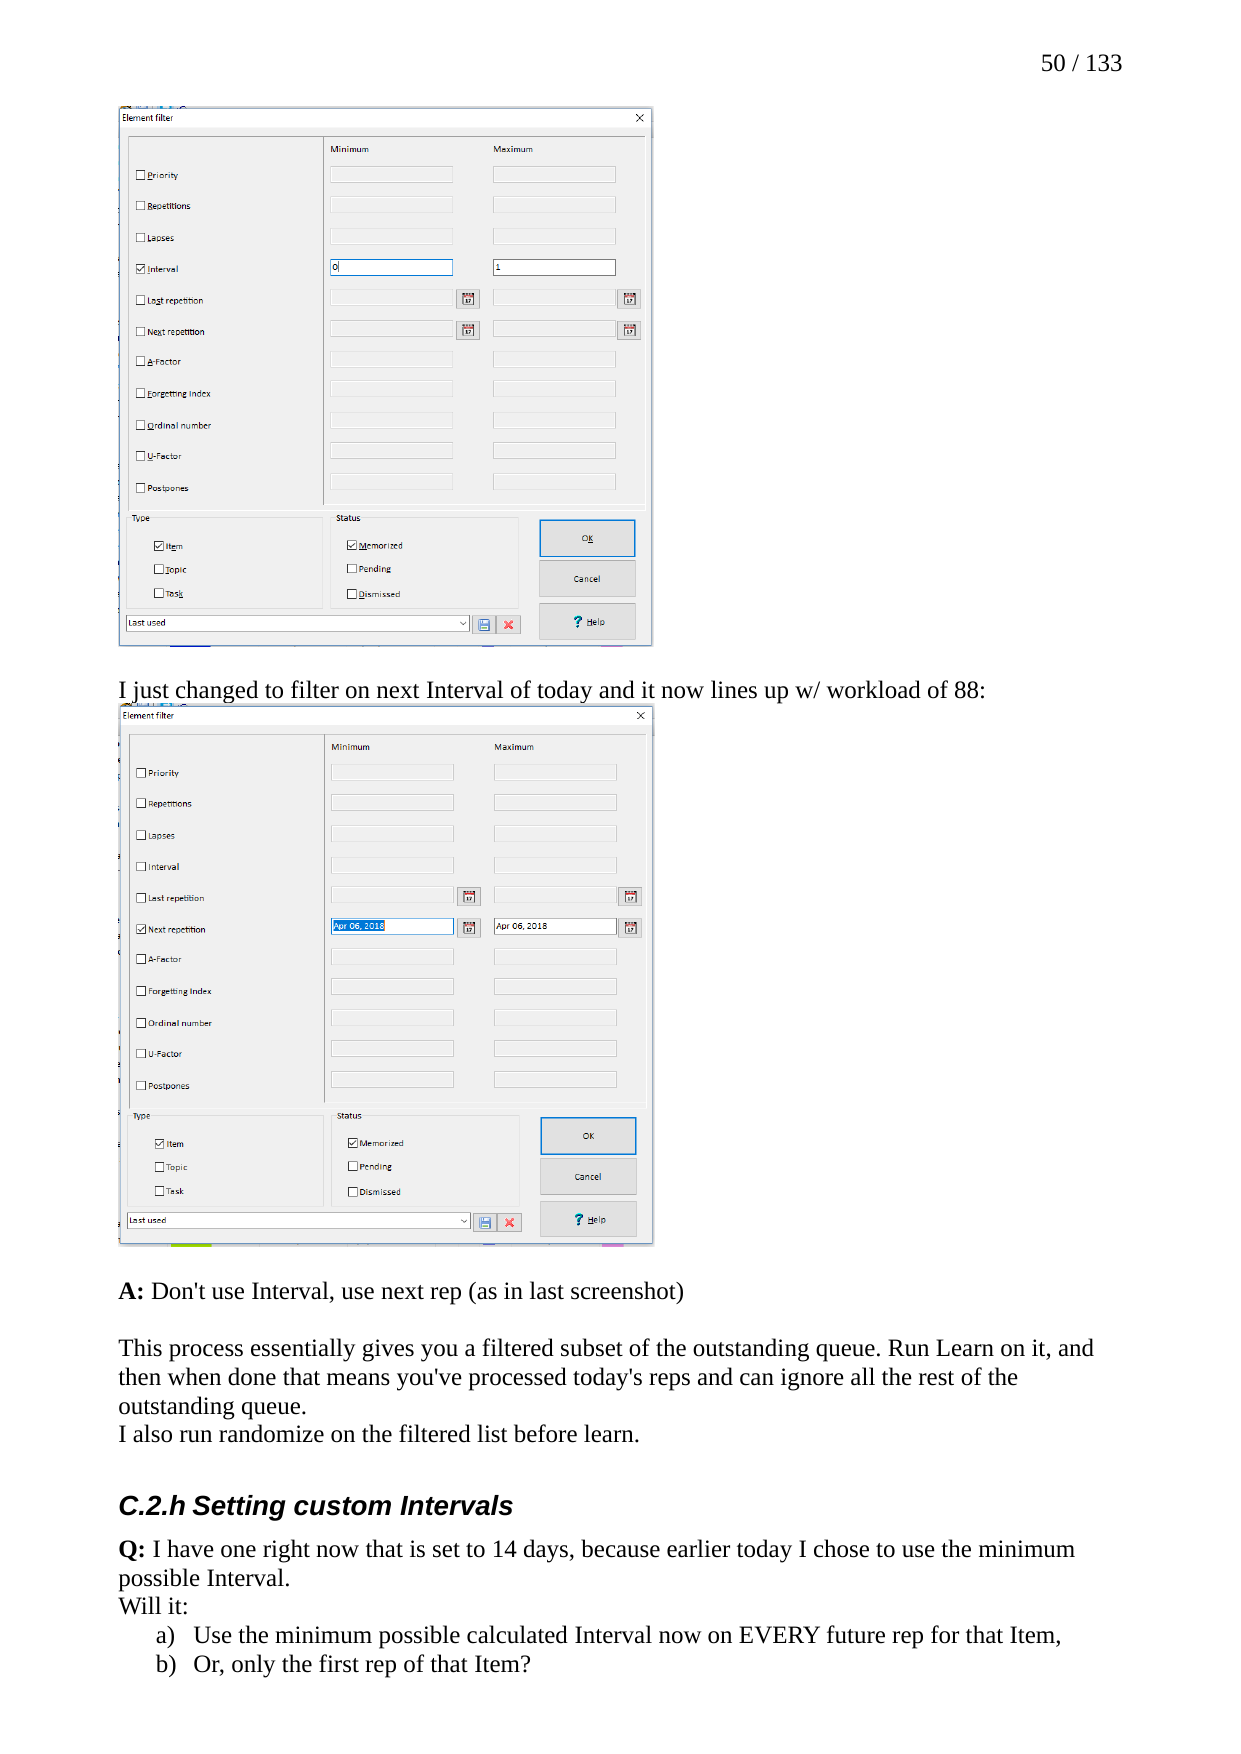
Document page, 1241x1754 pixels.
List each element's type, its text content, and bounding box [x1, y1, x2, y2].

picture [118, 106, 654, 647]
subtitle Setting custom Intervals [118, 1489, 1122, 1521]
text I just changed to filter on next Interval of today and it now lines up w/ workload of 88: [118, 675, 1122, 704]
list Use the minimum possible calculated Interval now on EVERY future rep for that Item, [156, 1620, 1122, 1649]
picture [118, 703, 655, 1247]
text Q: I have one right now that is set to 14 days, because earlier today I chose to use the minimum possible Interval. [118, 1534, 1122, 1591]
list Or, only the first rep of that Item? [156, 1649, 1122, 1678]
text Will it: [118, 1591, 1122, 1620]
text A: Don't use Interval, use next rep (as in last screenshot) [118, 1276, 1122, 1304]
text This process essentially gives you a filtered subset of the outstanding queue. Run Learn on it, and then when done that means you've processed today's reps and can ignore all the rest of the outstanding queue. [118, 1333, 1122, 1419]
text I also run randomize on the filtered list before learn. [118, 1419, 1122, 1448]
